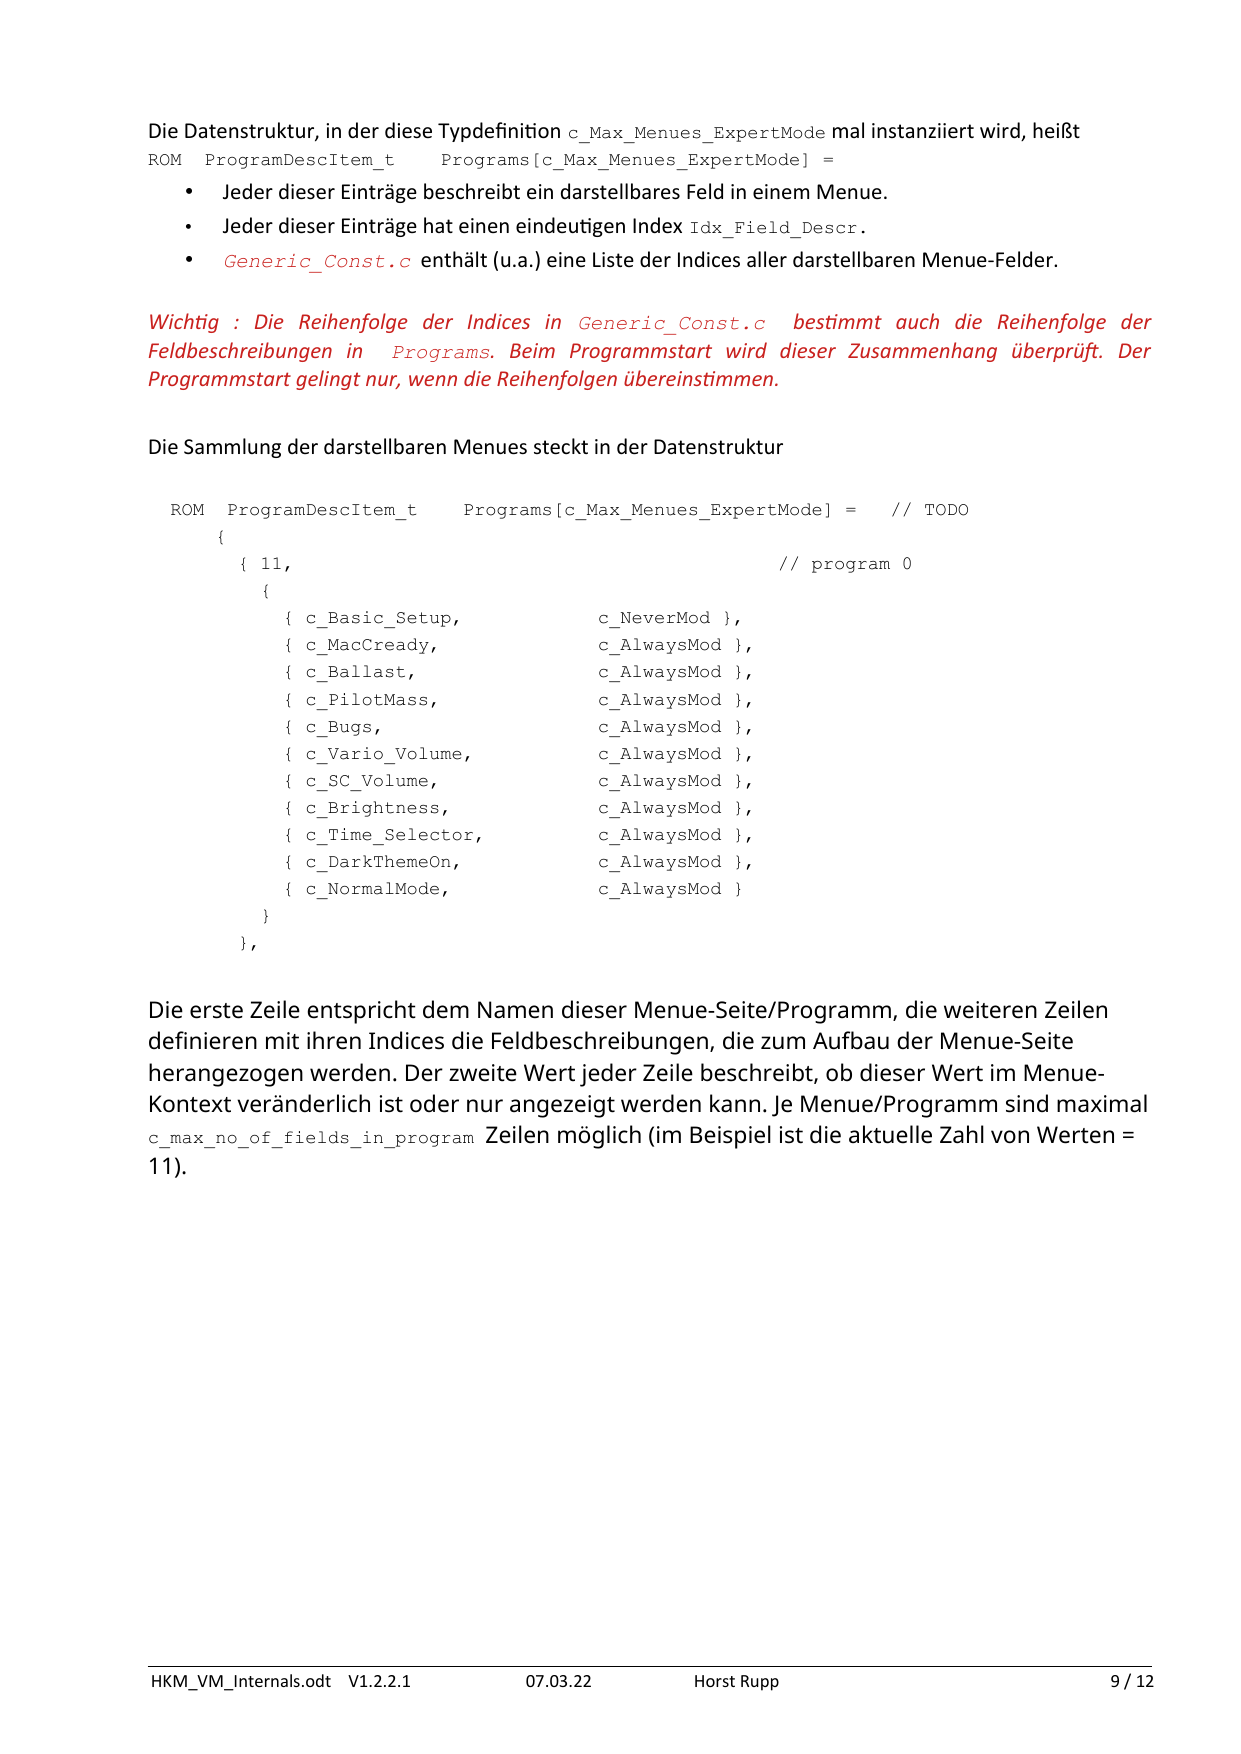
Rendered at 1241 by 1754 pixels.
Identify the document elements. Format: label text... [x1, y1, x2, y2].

text Die erste Zeile entspricht dem Namen dieser Menue-Seite/Programm, die weiteren Zeilen definieren mit ihren Indices die Feldbeschreibungen, die zum Aufbau der Menue-Seite herangezogen werden. Der zweite Wert jeder Zeile beschreibt, ob dieser Wert im Menue-Kontext veränderlich ist oder nur angezeigt werden kann. Je Menue/Programm sind maximal c_max_no_of_fields_in_program Zeilen möglich (im Beispiel ist die aktuelle Zahl von Werten = 11). [148, 994, 1152, 1181]
text { [148, 527, 1152, 548]
text { c_Basic_Setup, c_NeverMod }, [148, 608, 1152, 629]
list Jeder dieser Einträge hat einen eindeutigen Index Idx_Field_Descr. [185, 211, 1152, 239]
list Generic_Const.c enthält (u.a.) eine Liste der Indices aller darstellbaren Menue-Felder. [185, 245, 1152, 301]
text { [148, 581, 1152, 602]
text { c_Bugs, c_AlwaysMod }, [148, 716, 1152, 738]
text { c_DarkThemeOn, c_AlwaysMod }, [148, 852, 1152, 873]
text { c_Time_Selector, c_AlwaysMod }, [148, 825, 1152, 846]
text { c_Ballast, c_AlwaysMod }, [148, 662, 1152, 683]
text { c_Brightness, c_AlwaysMod }, [148, 798, 1152, 819]
text { 11, // program 0 [148, 554, 1152, 575]
text { c_NormalMode, c_AlwaysMod } [148, 879, 1152, 900]
text { c_PilotMass, c_AlwaysMod }, [148, 689, 1152, 711]
list Jeder dieser Einträge beschreibt ein darstellbares Feld in einem Menue. [185, 177, 1152, 205]
text ROM ProgramDescItem_t Programs[c_Max_Menues_ExpertMode] = [148, 150, 1152, 171]
text { c_SC_Volume, c_AlwaysMod }, [148, 771, 1152, 792]
text ROM ProgramDescItem_t Programs[c_Max_Menues_ExpertMode] = // TODO [148, 500, 1152, 521]
text { c_Vario_Volume, c_AlwaysMod }, [148, 743, 1152, 765]
text Die Sammlung der darstellbaren Menues steckt in der Datenstruktur [148, 432, 1152, 460]
text Die Datenstruktur, in der diese Typdefinition c_Max_Menues_ExpertMode mal instanziiert wird, heißt [148, 116, 1152, 144]
text { c_MacCready, c_AlwaysMod }, [148, 635, 1152, 656]
text Wichtig : Die Reihenfolge der Indices in Generic_Const.c bestimmt auch die Reihenfolge der Feldbeschreibungen in Programs. Beim Programmstart wird dieser Zusammenhang überprüft. Der Programmstart gelingt nur, wenn die Reihenfolgen übereinstimmen. [148, 307, 1152, 392]
text } [148, 906, 1152, 927]
text }, [148, 933, 1152, 954]
